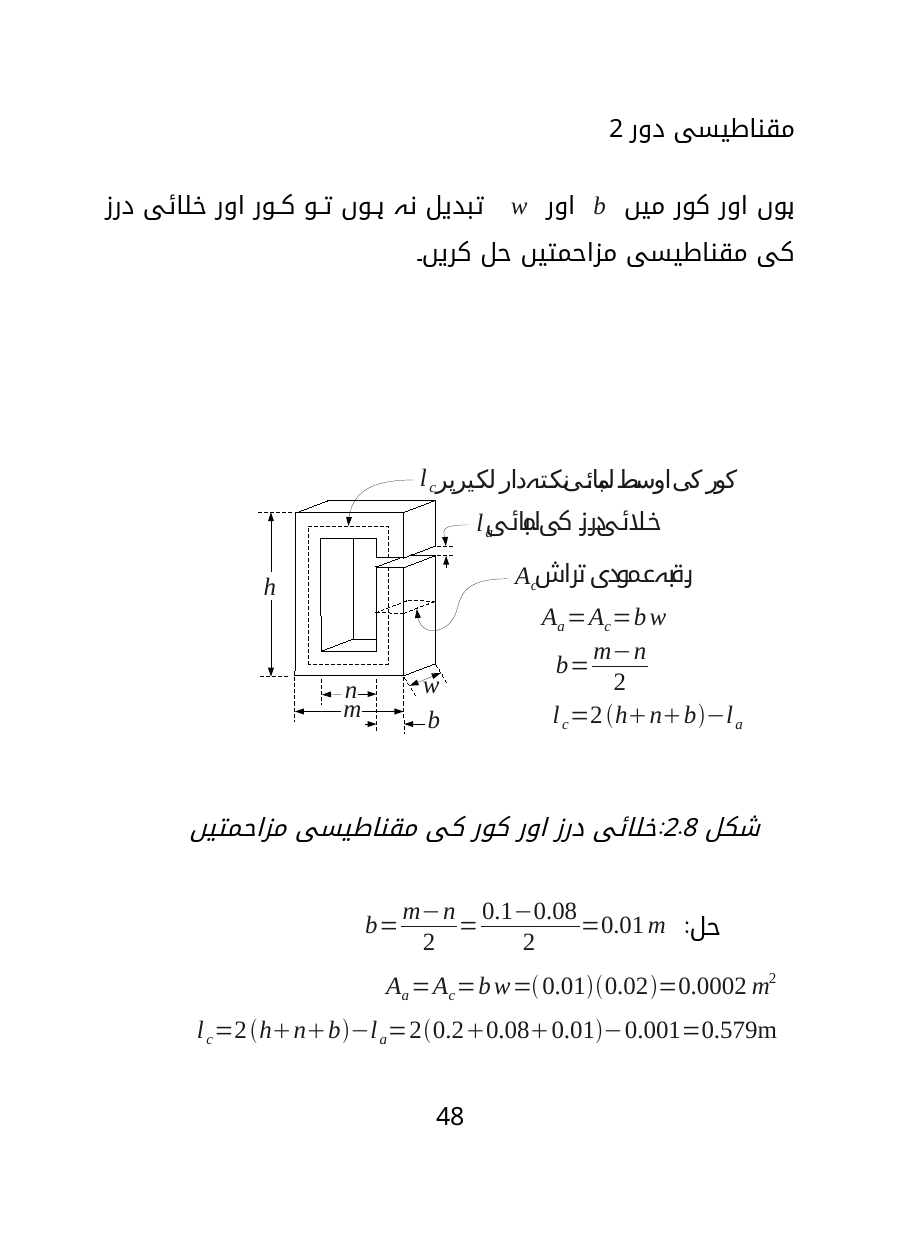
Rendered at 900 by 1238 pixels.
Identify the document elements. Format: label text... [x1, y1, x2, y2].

text شکل 2.8:خلائی درز اور کور کی مقناطیسی مزاحمتیں [140, 395, 759, 851]
text حل: [105, 898, 795, 957]
text ہوں اور کور میںاور تبدیل نہ ہوں تو کور اور خلائی درز کی مقناطیسی مزاحمتیں حل کریں۔ [105, 182, 795, 277]
